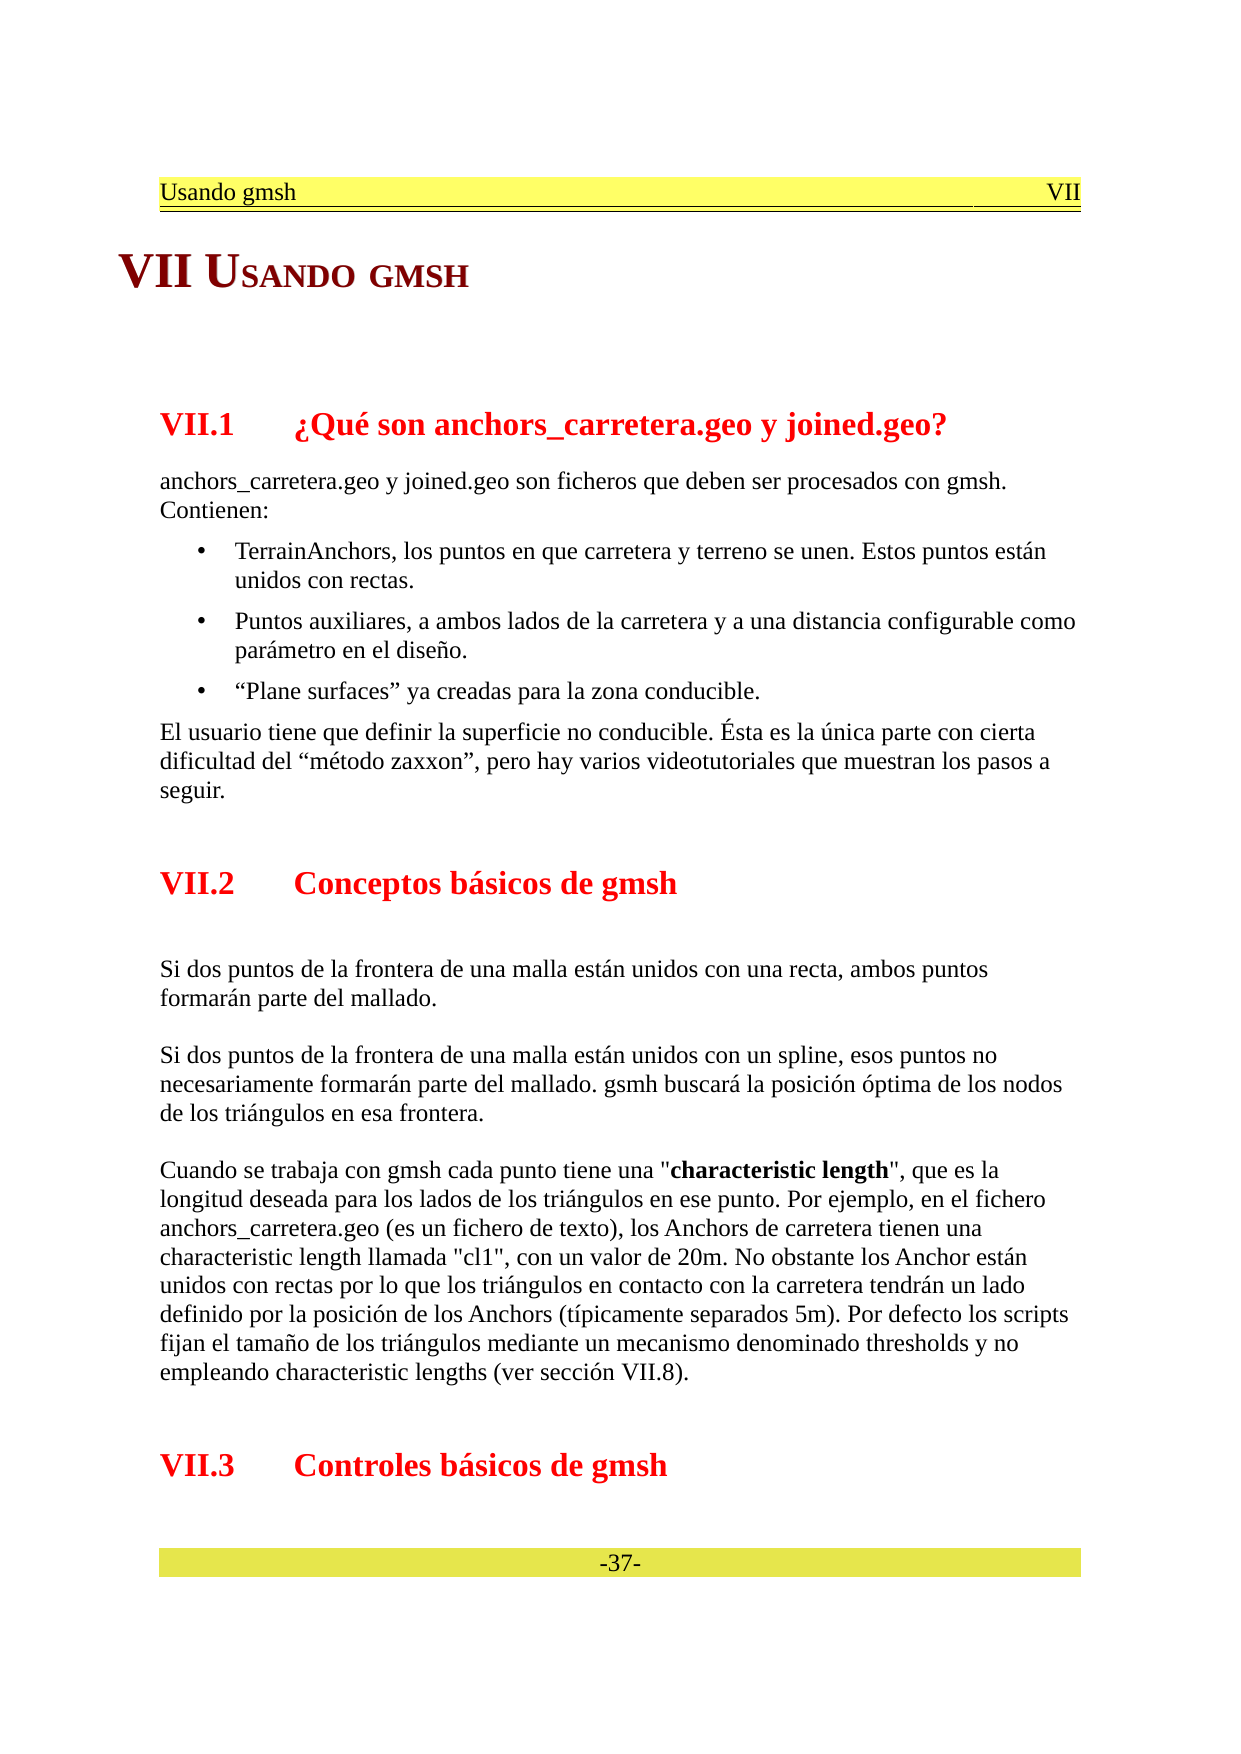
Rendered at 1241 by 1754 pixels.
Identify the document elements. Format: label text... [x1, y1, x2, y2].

subtitle Conceptos básicos de gmsh [159, 863, 1081, 902]
text Si dos puntos de la frontera de una malla están unidos con una recta, ambos puntos formarán parte del mallado. Si dos puntos de la frontera de una malla están unidos con un spline, esos puntos no necesariamente formarán parte del mallado. gsmh buscará la posición óptima de los nodos de los triángulos en esa frontera. Cuando se trabaja con gmsh cada punto tiene una "characteristic length", que es la longitud deseada para los lados de los triángulos en ese punto. Por ejemplo, en el fichero anchors_carretera.geo (es un fichero de texto), los Anchors de carretera tienen una characteristic length llamada "cl1", con un valor de 20m. No obstante los Anchor están unidos con rectas por lo que los triángulos en contacto con la carretera tendrán un lado definido por la posición de los Anchors (típicamente separados 5m). Por defecto los scripts fijan el tamaño de los triángulos mediante un mecanismo denominado thresholds y no empleando characteristic lengths (ver sección VII.8). [159, 954, 1081, 1386]
subtitle Usando gmsh [118, 240, 1081, 298]
list “Plane surfaces” ya creadas para la zona conducible. [197, 676, 1081, 705]
text anchors_carretera.geo y joined.geo son ficheros que deben ser procesados con gmsh. Contienen: [159, 466, 1081, 524]
list Puntos auxiliares, a ambos lados de la carretera y a una distancia configurable como parámetro en el diseño. [197, 606, 1081, 664]
list TerrainAnchors, los puntos en que carretera y terreno se unen. Estos puntos están unidos con rectas. [197, 536, 1081, 594]
subtitle ¿Qué son anchors_carretera.geo y joined.geo? [159, 404, 1081, 443]
text El usuario tiene que definir la superficie no conducible. Ésta es la única parte con cierta dificultad del “método zaxxon”, pero hay varios videotutoriales que muestran los pasos a seguir. [159, 717, 1081, 804]
subtitle Controles básicos de gmsh [159, 1445, 1081, 1484]
